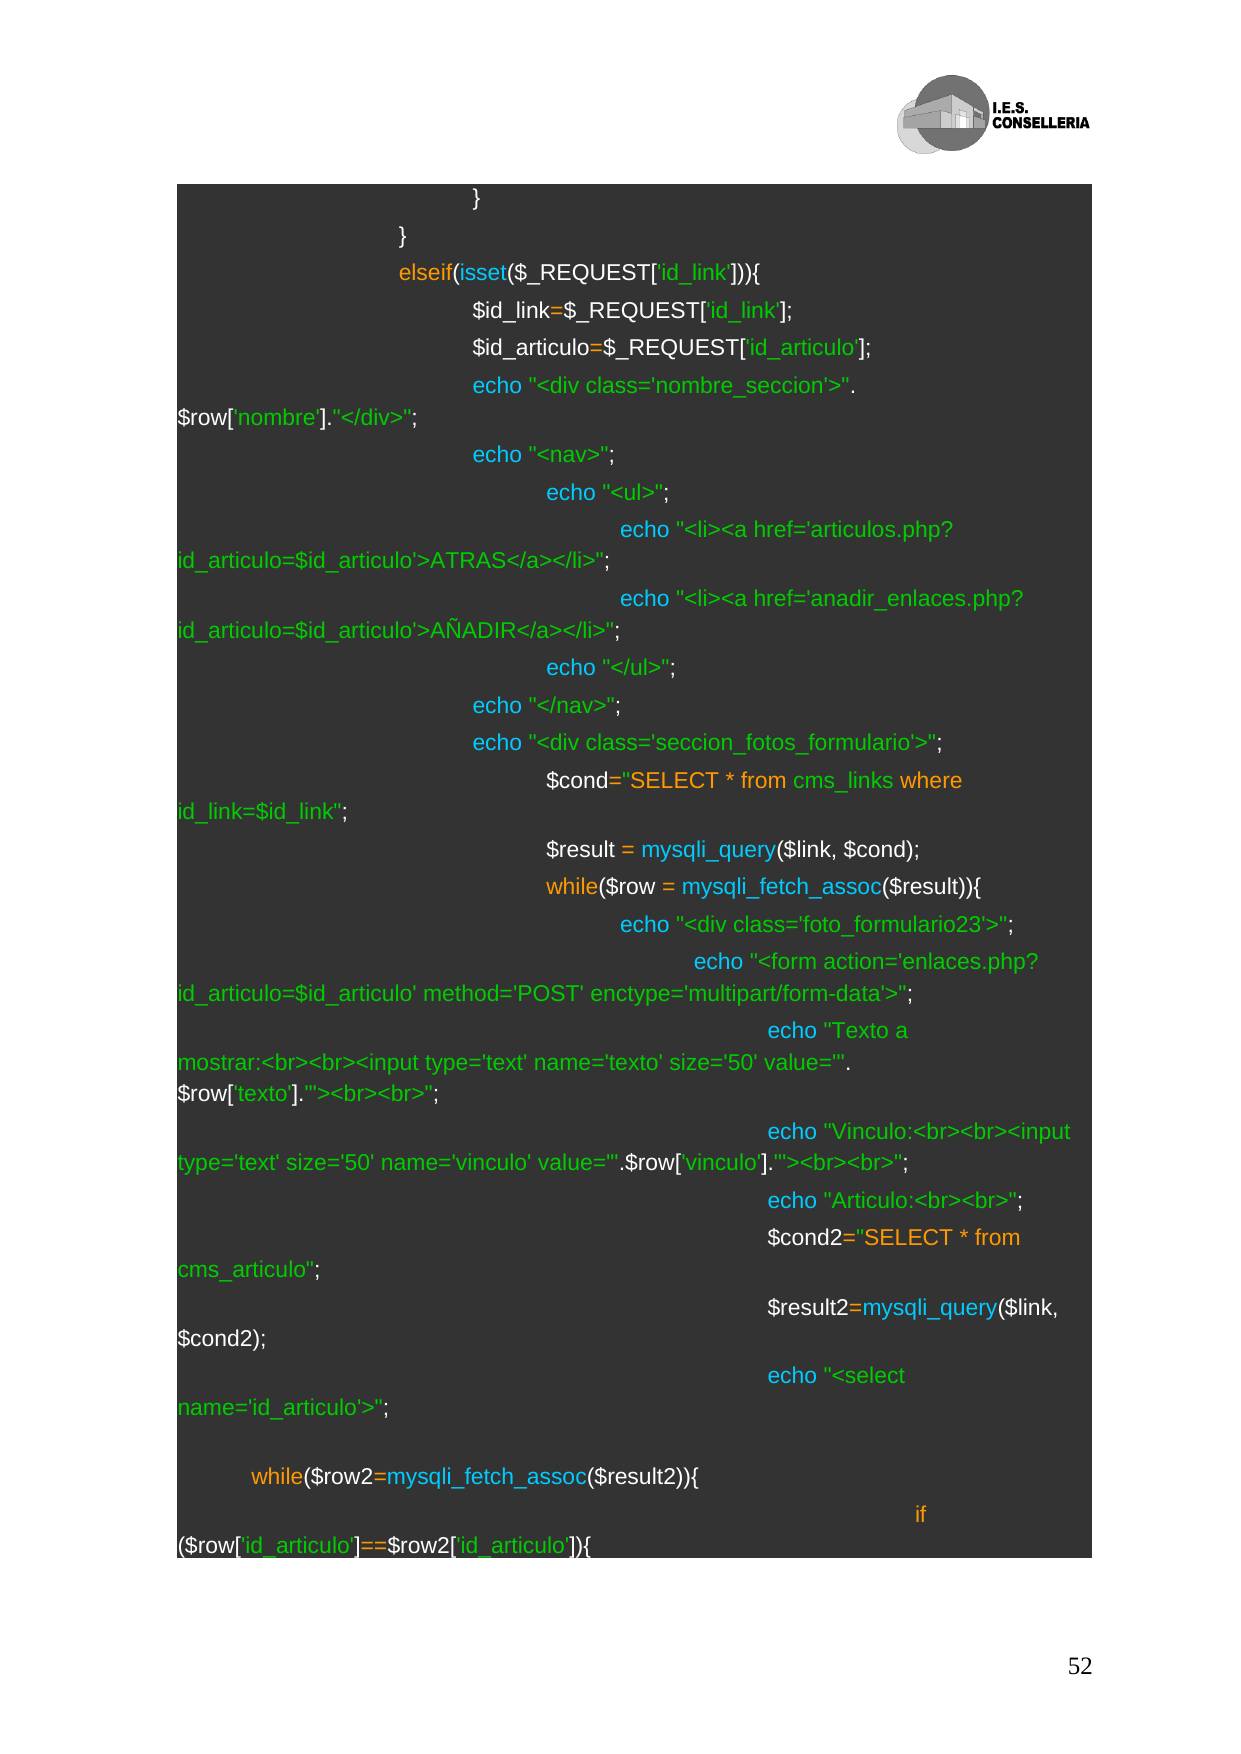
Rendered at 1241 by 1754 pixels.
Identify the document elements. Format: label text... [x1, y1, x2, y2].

text echo "</ul>"; [177, 654, 1092, 680]
text if ($row['id_articulo']==$row2['id_articulo']){ [177, 1501, 1092, 1558]
text echo "<ul>"; [177, 478, 1092, 505]
text $result2=mysqli_query($link, $cond2); [177, 1293, 1092, 1351]
text } [177, 222, 1092, 248]
text $id_link=$_REQUEST['id_link']; [177, 297, 1092, 323]
text echo "Articulo:<br><br>"; [177, 1187, 1092, 1213]
text echo "Vinculo:<br><br><input type='text' size='50' name='vinculo' value='".$row['vinculo']."'><br><br>"; [177, 1118, 1092, 1176]
picture [894, 73, 1093, 155]
text $cond2="SELECT * from cms_articulo"; [177, 1224, 1092, 1282]
text echo "</nav>"; [177, 692, 1092, 718]
text echo "<li><a href='anadir_enlaces.php?id_articulo=$id_articulo'>AÑADIR</a></li>"; [177, 585, 1092, 643]
text $result = mysqli_query($link, $cond); [177, 836, 1092, 862]
text echo "<li><a href='articulos.php?id_articulo=$id_articulo'>ATRAS</a></li>"; [177, 516, 1092, 574]
text echo "<div class='seccion_fotos_formulario'>"; [177, 729, 1092, 755]
text echo "<form action='enlaces.php?id_articulo=$id_articulo' method='POST' enctype='multipart/form-data'>"; [177, 948, 1092, 1006]
text echo "Texto a mostrar:<br><br><input type='text' name='texto' size='50' value='".$row['texto']."'><br><br>"; [177, 1017, 1092, 1107]
text $cond="SELECT * from cms_links where id_link=$id_link"; [177, 767, 1092, 824]
text elseif(isset($_REQUEST['id_link'])){ [177, 259, 1092, 286]
text while($row = mysqli_fetch_assoc($result)){ [177, 873, 1092, 899]
text while($row2=mysqli_fetch_assoc($result2)){ [177, 1432, 1092, 1489]
text echo "<nav>"; [177, 441, 1092, 467]
text echo "<div class='nombre_seccion'>".$row['nombre']."</div>"; [177, 372, 1092, 430]
text $id_articulo=$_REQUEST['id_articulo']; [177, 334, 1092, 361]
text } [177, 184, 1092, 211]
text echo "<select name='id_articulo'>"; [177, 1362, 1092, 1420]
text echo "<div class='foto_formulario23'>"; [177, 911, 1092, 937]
